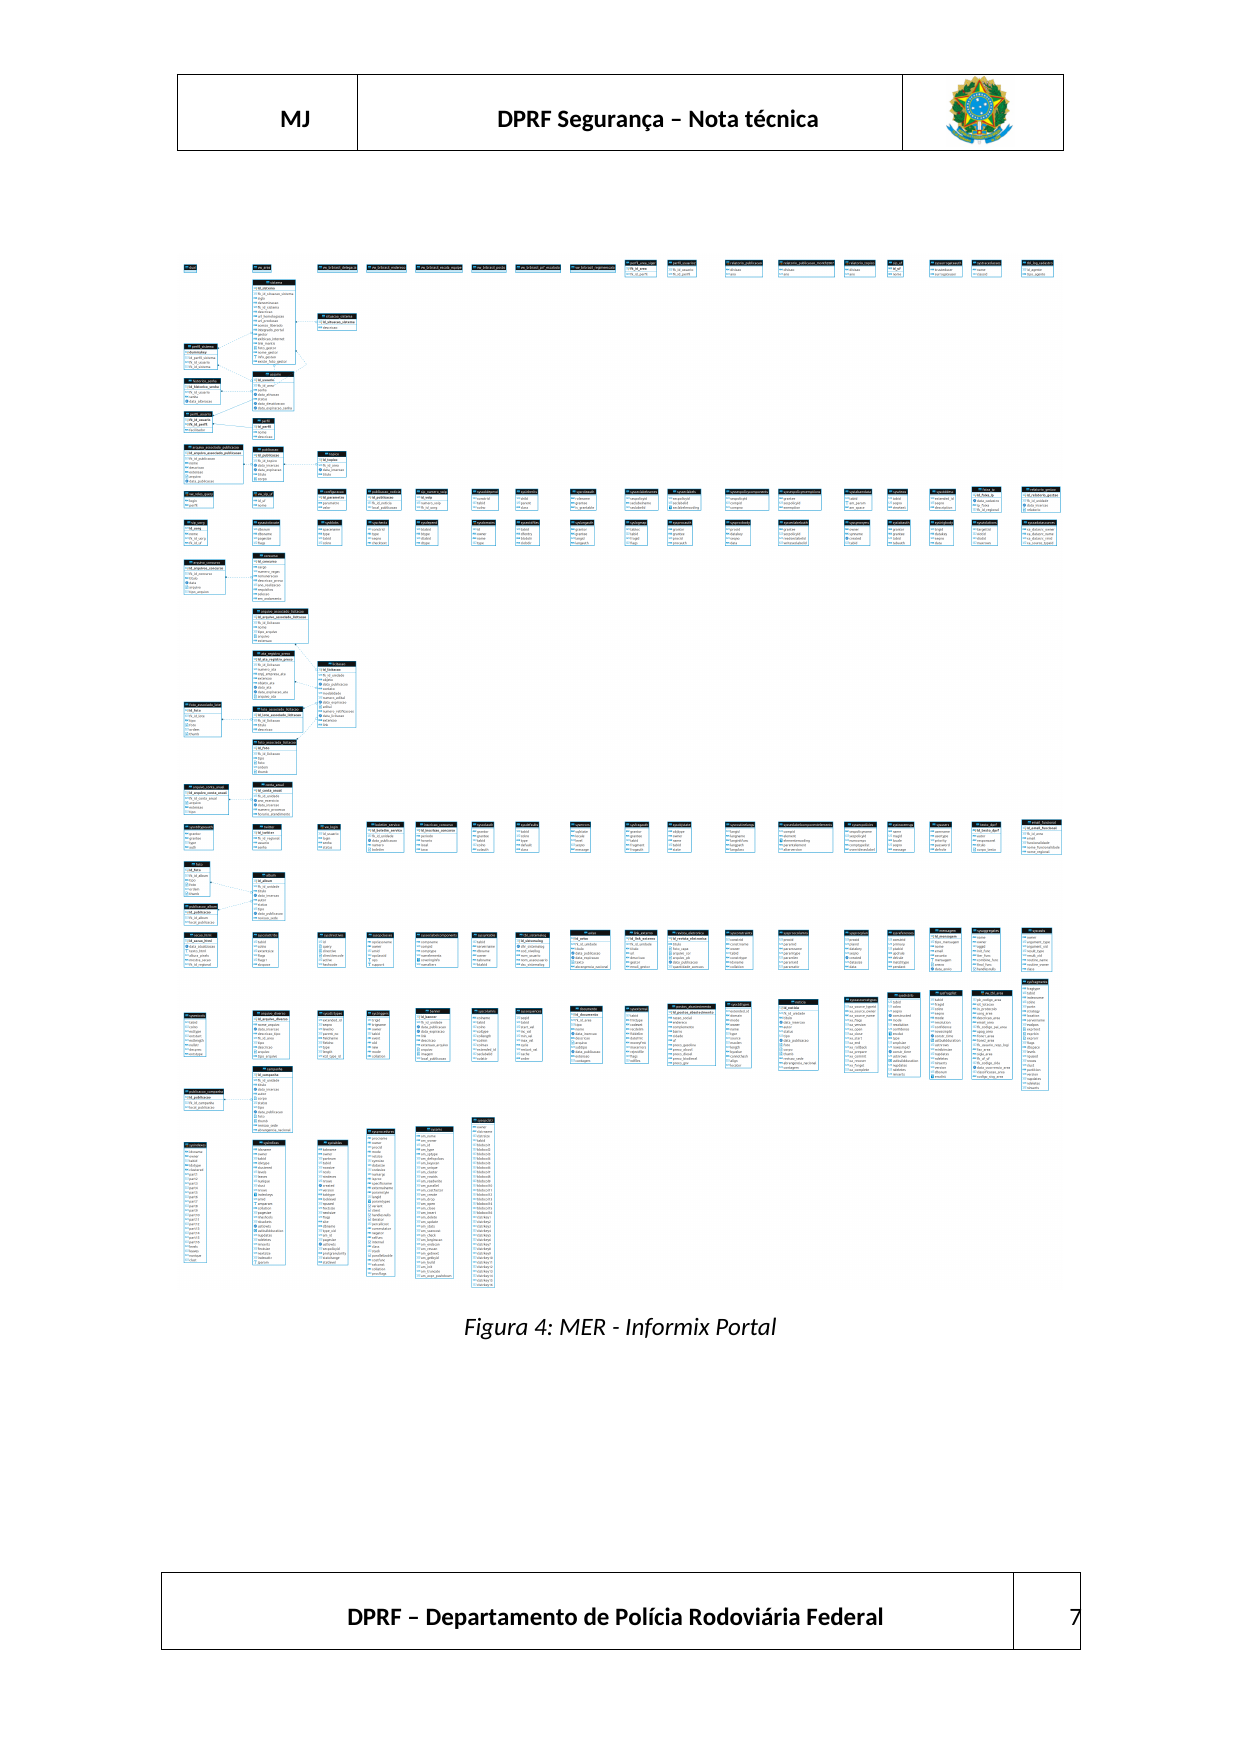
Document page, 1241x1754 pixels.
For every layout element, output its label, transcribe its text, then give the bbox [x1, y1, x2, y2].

picture [944, 75, 1020, 149]
picture [177, 253, 1063, 1290]
text Figura 4: MER - Informix Portal [177, 1290, 1063, 1342]
